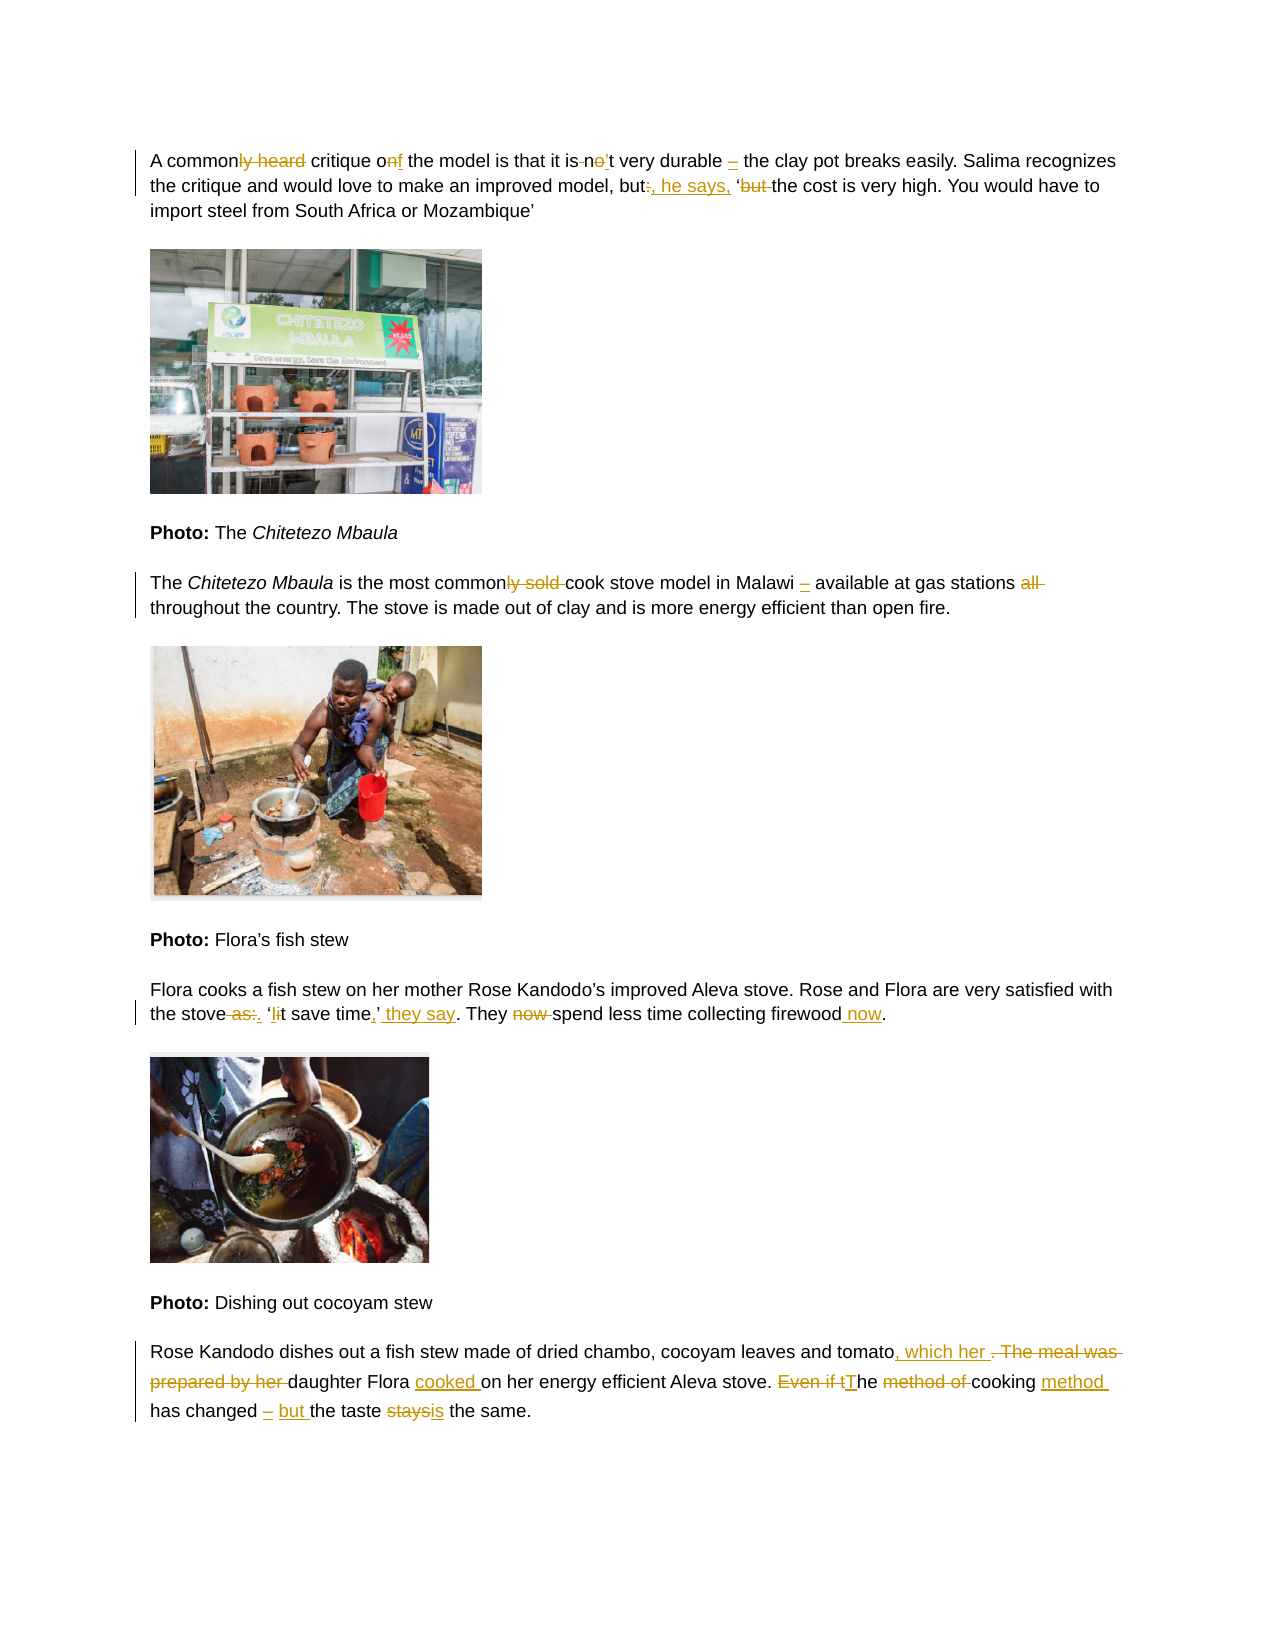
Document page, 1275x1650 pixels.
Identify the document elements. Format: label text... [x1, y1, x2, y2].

picture [150, 249, 482, 494]
text Photo: Dishing out cocoyam stew [150, 1292, 1125, 1313]
text The Chitetezo Mbaula is the most commoncook stove model in Malawi – available at gas stations throughout the country. The stove is made out of clay and is more energy efficient than open fire. [150, 572, 1125, 618]
text Photo: Flora’s fish stew [150, 929, 1125, 950]
text Flora cooks a fish stew on her mother Rose Kandodo’s improved Aleva stove. Rose and Flora are very satisfied with the stove. ‘It save time,’ they say. They spend less time collecting firewood now. [150, 978, 1125, 1025]
text Photo: The Chitetezo Mbaula [150, 522, 1125, 544]
picture [150, 646, 482, 901]
text A common critique of the model is that it isn’t very durable – the clay pot breaks easily. Salima recognizes the critique and would love to make an improved model, but, he says, ‘the cost is very high. You would have to import steel from South Africa or Mozambique’ [150, 150, 1125, 221]
text Rose Kandodo dishes out a fish stew made of dried chambo, cocoyam leaves and tomato, which her daughter Flora cooked on her energy efficient Aleva stove. The cooking method has changed – but the taste is the same. [150, 1341, 1125, 1422]
picture [150, 1052, 430, 1263]
